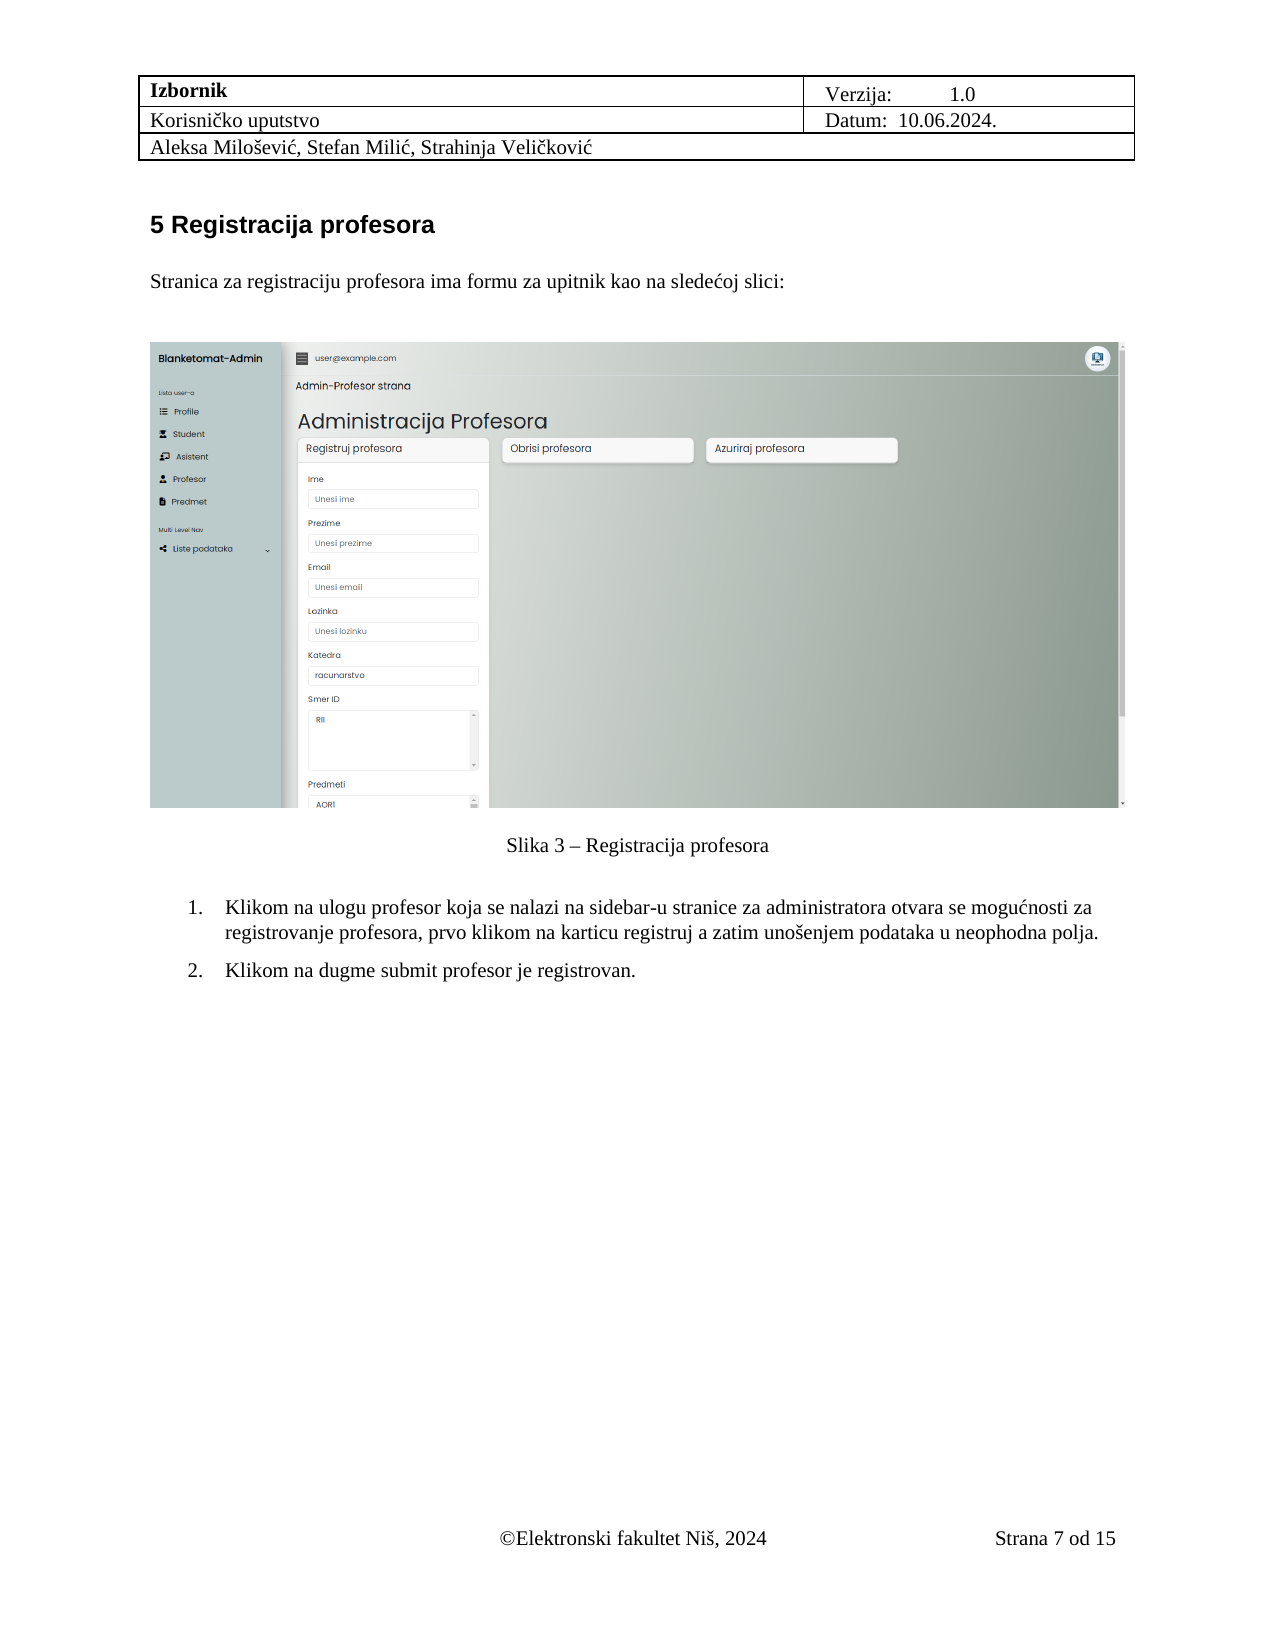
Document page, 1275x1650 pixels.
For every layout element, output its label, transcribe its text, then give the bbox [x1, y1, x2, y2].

text Stranica za registraciju profesora ima formu za upitnik kao na sledećoj slici: [150, 268, 1125, 293]
text 5 Registracija profesora [150, 210, 1125, 239]
picture [150, 342, 1125, 808]
subtitle Klikom na dugme submit profesor je registrovan. [187, 957, 1125, 982]
text Slika 3 – Registracija profesora [150, 832, 1125, 857]
subtitle Klikom na ulogu profesor koja se nalazi na sidebar-u stranice za administratora otvara se mogućnosti za registrovanje profesora, prvo klikom na karticu registruj a zatim unošenjem podataka u neophodna polja. [187, 894, 1125, 944]
